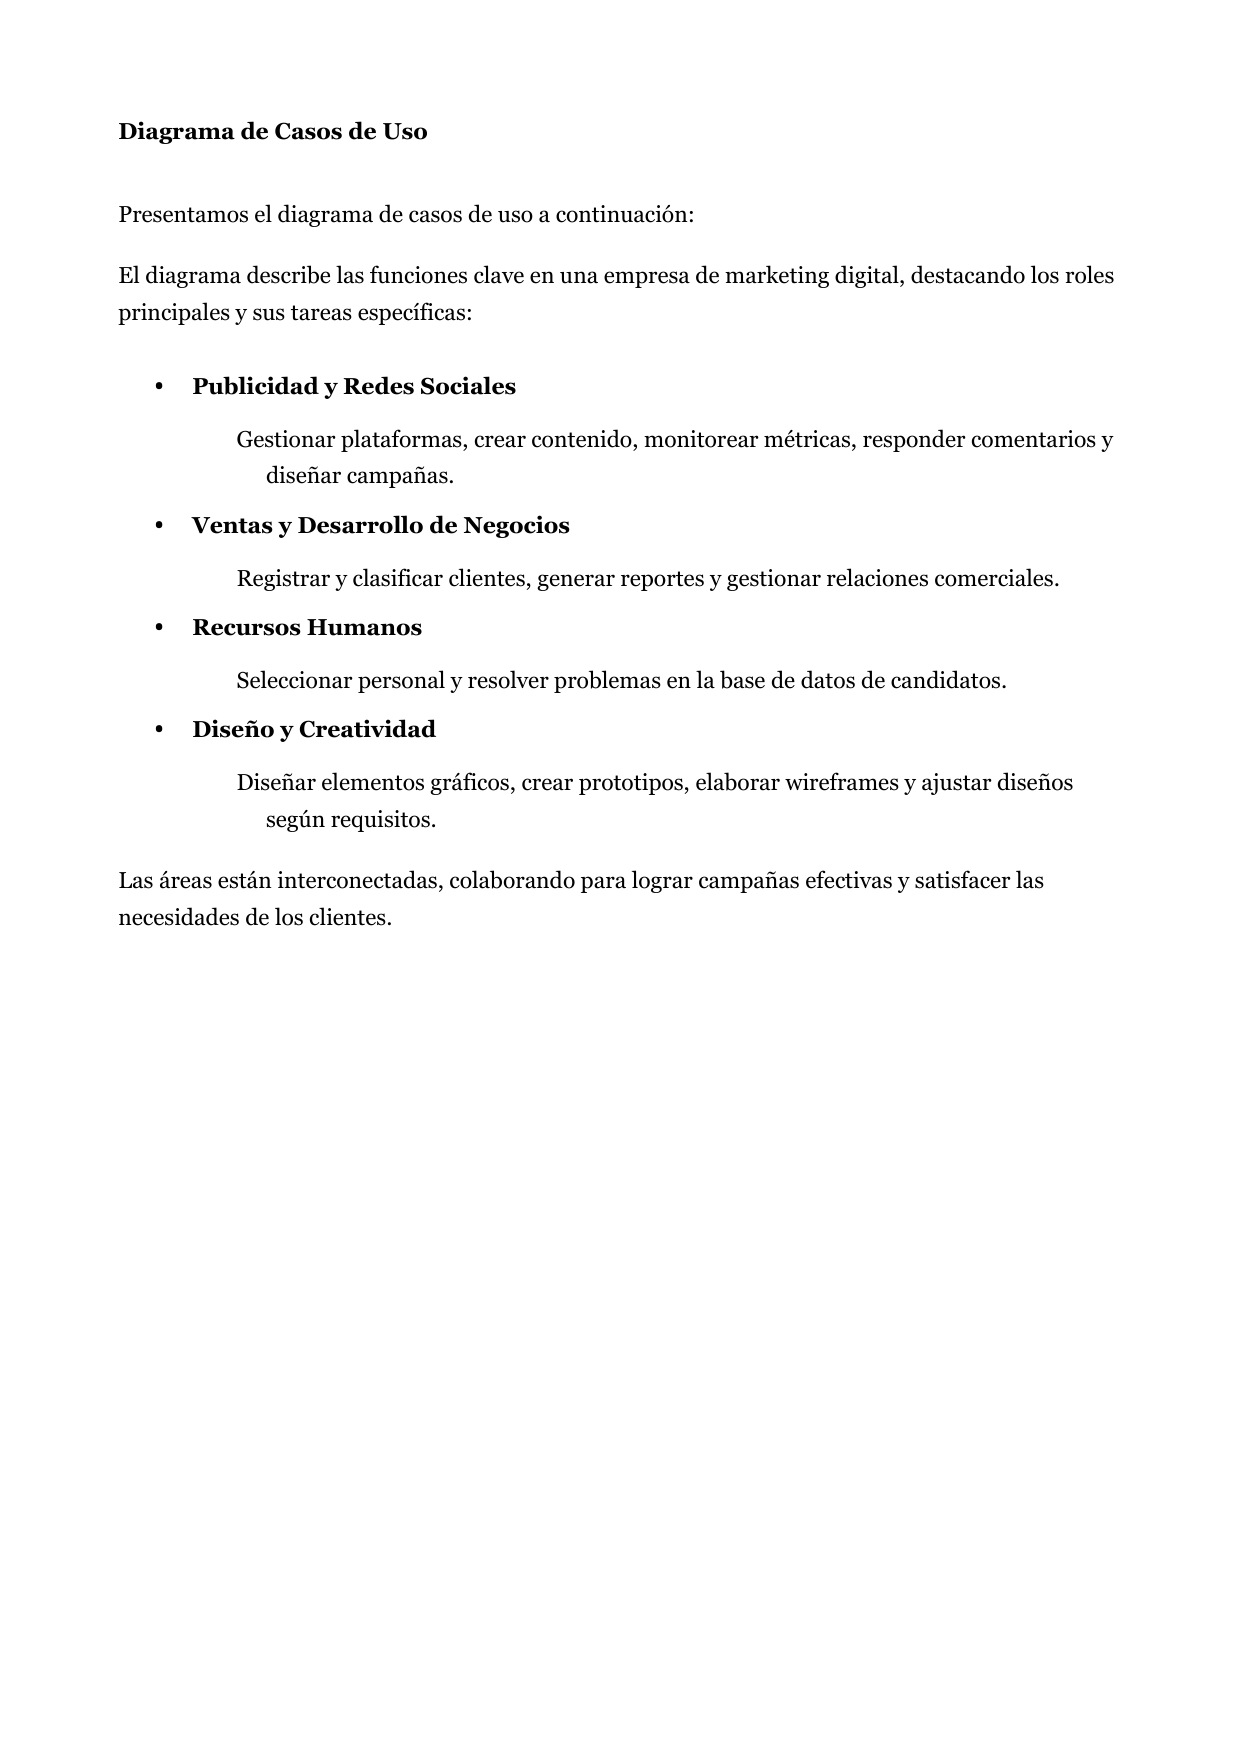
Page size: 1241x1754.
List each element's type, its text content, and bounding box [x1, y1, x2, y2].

text Diagrama de Casos de Uso [118, 118, 1122, 144]
text Seleccionar personal y resolver problemas en la base de datos de candidatos. [236, 667, 1122, 693]
list Ventas y Desarrollo de Negocios [154, 499, 1122, 546]
list Diseño y Creatividad [154, 704, 1122, 751]
text Presentamos el diagrama de casos de uso a continuación: [118, 201, 1122, 227]
text Gestionar plataformas, crear contenido, monitorear métricas, responder comentarios y diseñar campañas. [236, 426, 1122, 489]
list Recursos Humanos [154, 602, 1122, 648]
text El diagrama describe las funciones clave en una empresa de marketing digital, destacando los roles principales y sus tareas específicas: [118, 263, 1122, 325]
list Publicidad y Redes Sociales [154, 361, 1122, 408]
text Registrar y clasificar clientes, generar reportes y gestionar relaciones comerciales. [236, 565, 1122, 591]
text Diseñar elementos gráficos, crear prototipos, elaborar wireframes y ajustar diseños según requisitos. [236, 769, 1122, 832]
text Las áreas están interconectadas, colaborando para lograr campañas efectivas y satisfacer las necesidades de los clientes. [118, 867, 1122, 930]
